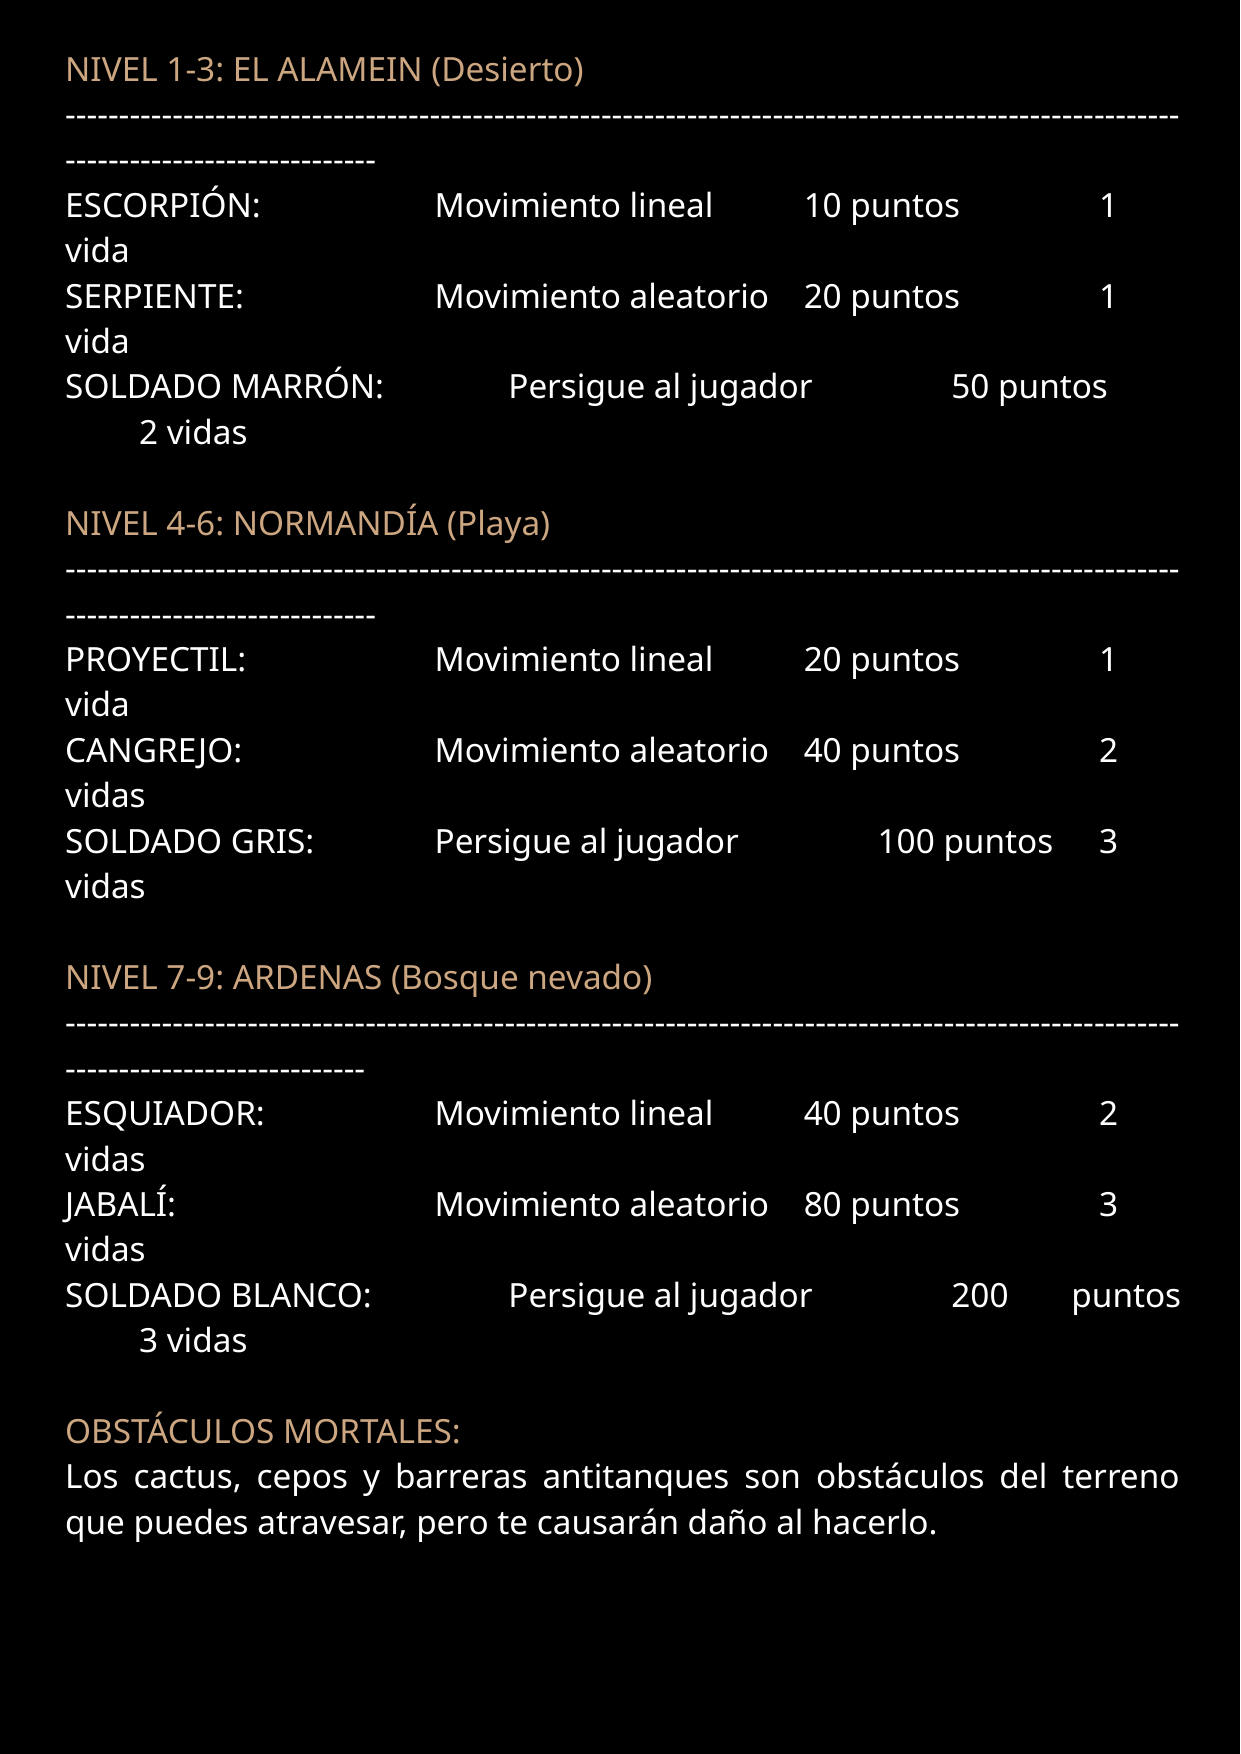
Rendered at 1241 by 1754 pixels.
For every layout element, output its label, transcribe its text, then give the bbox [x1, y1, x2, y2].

text ESCORPIÓN: Movimiento lineal 10 puntos 1 vida [65, 182, 1181, 272]
text CANGREJO: Movimiento aleatorio 40 puntos 2 vidas [65, 727, 1181, 817]
text SOLDADO MARRÓN: Persigue al jugador 50 puntos 2 vidas [65, 363, 1181, 454]
text Los cactus, cepos y barreras antitanques son obstáculos del terreno que puedes atravesar, pero te causarán daño al hacerlo. [65, 1453, 1181, 1544]
text SERPIENTE: Movimiento aleatorio 20 puntos 1 vida [65, 272, 1181, 363]
text SOLDADO GRIS: Persigue al jugador 100 puntos 3 vidas [65, 817, 1181, 908]
text ESQUIADOR: Movimiento lineal 40 puntos 2 vidas [65, 1090, 1181, 1181]
text ------------------------------------------------------------------------------------------------------------------------------------- [65, 91, 1181, 182]
text JABALÍ: Movimiento aleatorio 80 puntos 3 vidas [65, 1181, 1181, 1272]
text SOLDADO BLANCO: Persigue al jugador 200 puntos 3 vidas [65, 1272, 1181, 1362]
text NIVEL 1-3: EL ALAMEIN (Desierto) [65, 45, 1181, 91]
text NIVEL 7-9: ARDENAS (Bosque nevado) [65, 954, 1181, 999]
text PROYECTIL: Movimiento lineal 20 puntos 1 vida [65, 636, 1181, 727]
text ------------------------------------------------------------------------------------------------------------------------------------- [65, 545, 1181, 636]
text ------------------------------------------------------------------------------------------------------------------------------------ [65, 999, 1181, 1090]
text OBSTÁCULOS MORTALES: [65, 1408, 1181, 1453]
text NIVEL 4-6: NORMANDÍA (Playa) [65, 499, 1181, 545]
